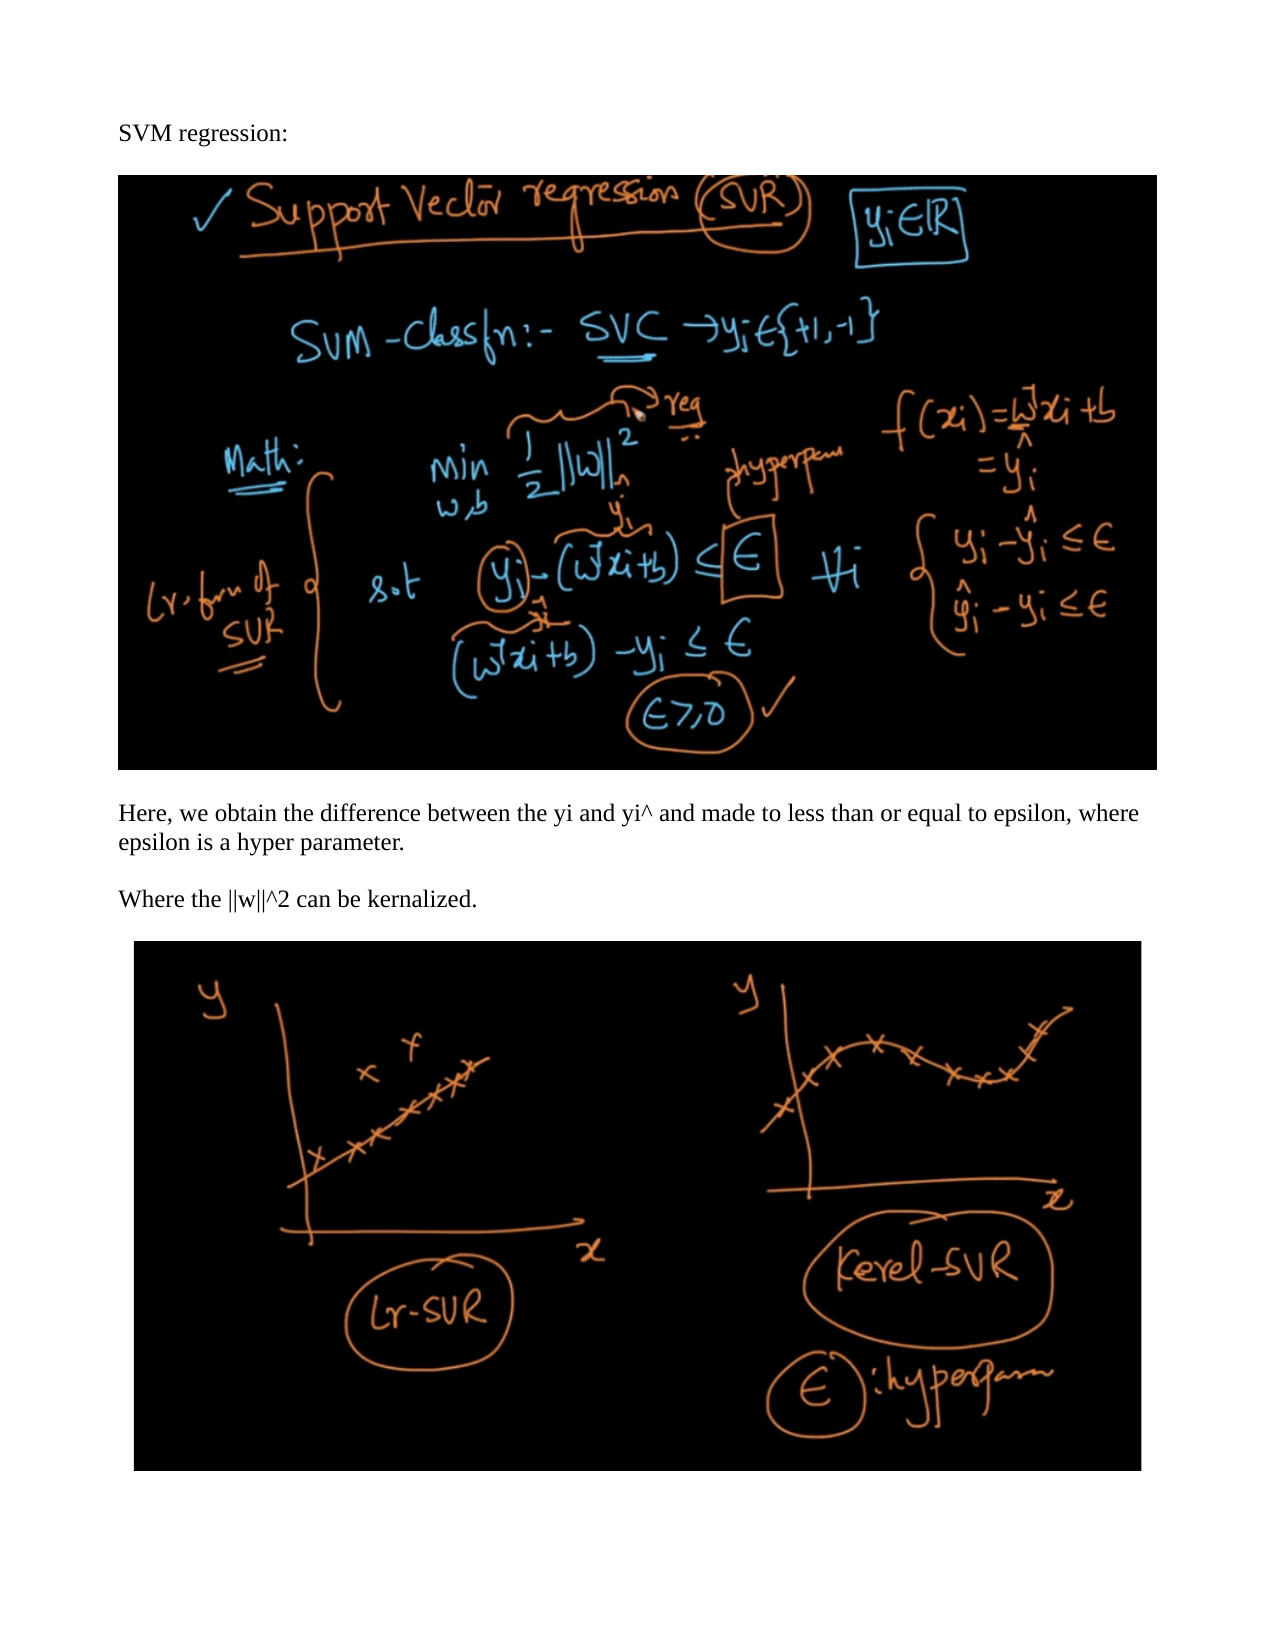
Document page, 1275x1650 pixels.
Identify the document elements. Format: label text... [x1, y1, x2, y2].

text Here, we obtain the difference between the yi and yi^ and made to less than or equal to epsilon, where epsilon is a hyper parameter. [118, 798, 1157, 855]
picture [118, 175, 1157, 770]
text Where the ||w||^2 can be kernalized. [118, 884, 1157, 913]
text SVM regression: [118, 118, 1157, 147]
picture [133, 941, 1142, 1471]
